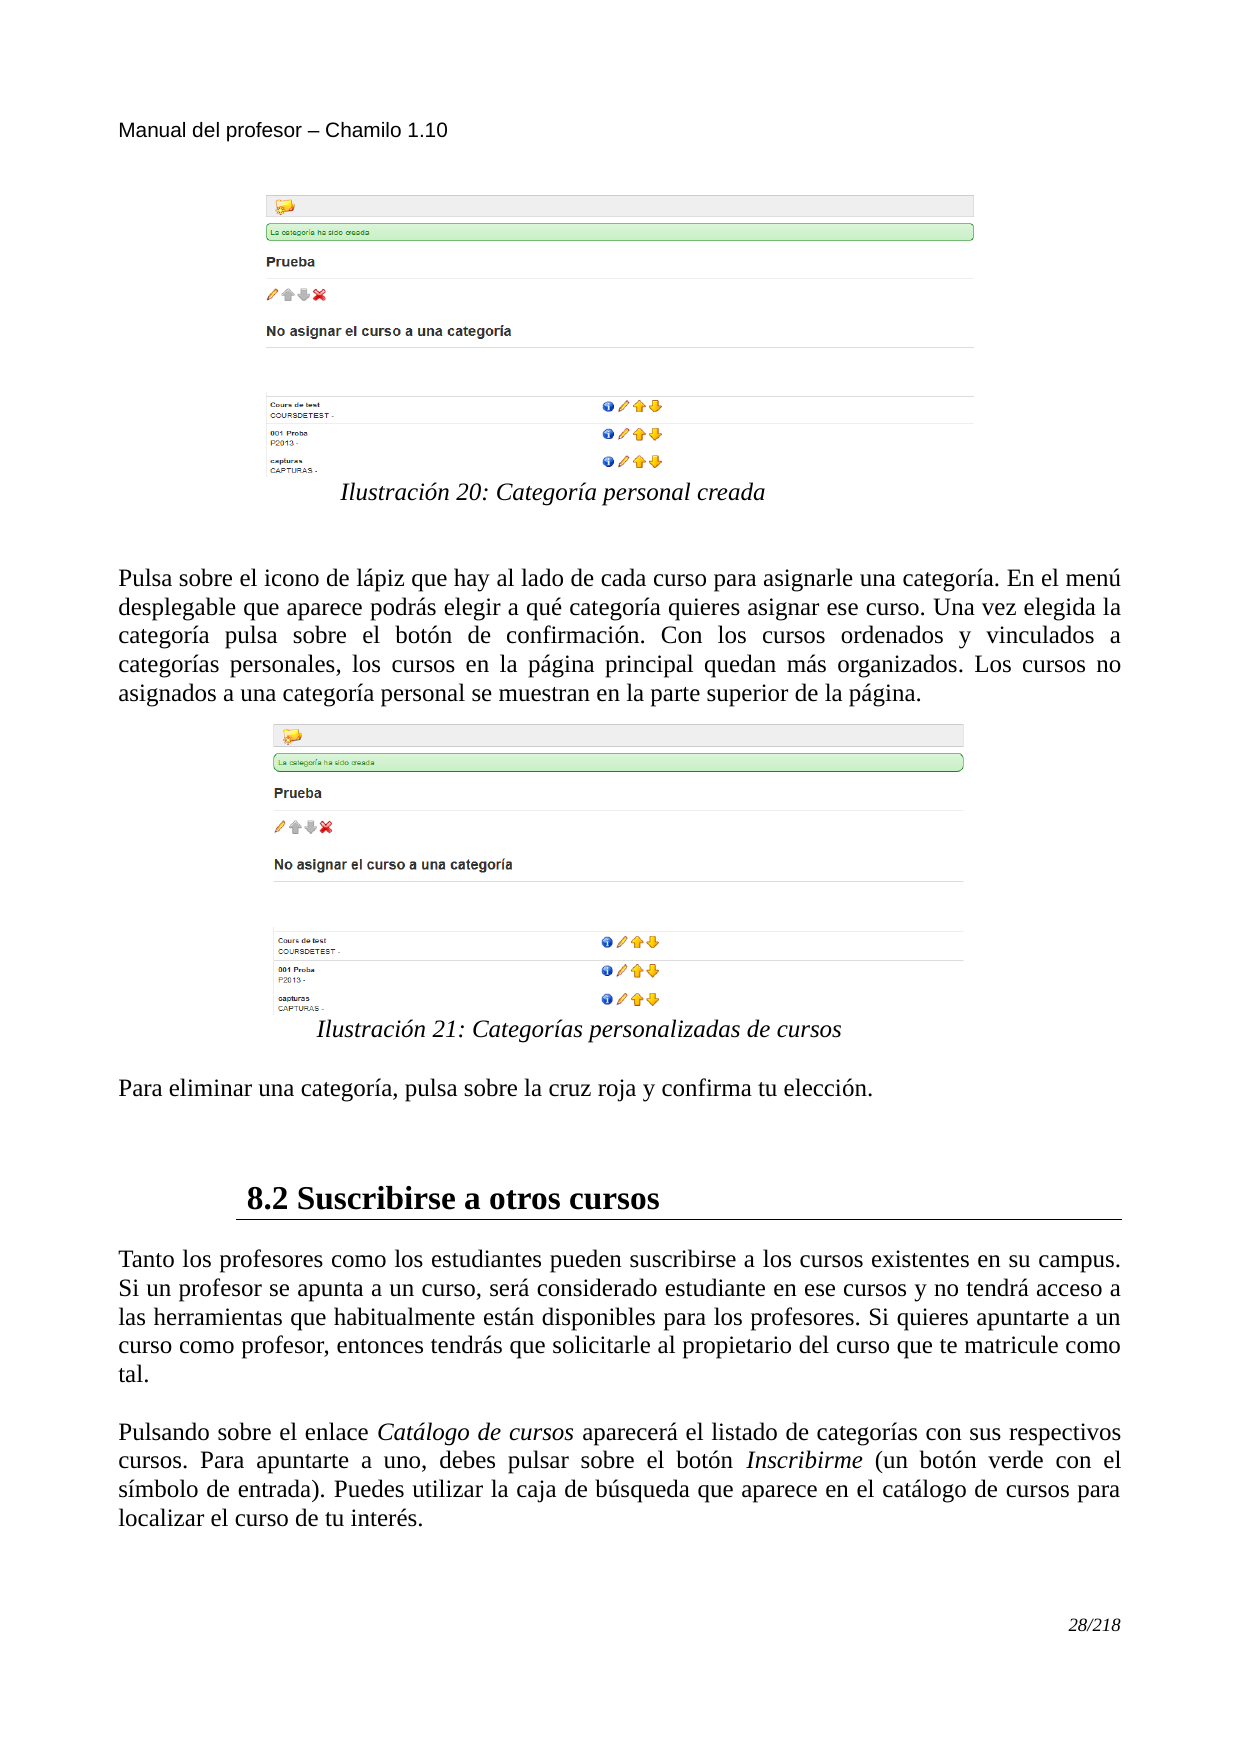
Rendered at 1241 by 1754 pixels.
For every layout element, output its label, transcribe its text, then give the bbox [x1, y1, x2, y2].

text Pulsando sobre el enlace Catálogo de cursos aparecerá el listado de categorías con sus respectivos cursos. Para apuntarte a uno, debes pulsar sobre el botón Inscribirme (un botón verde con el símbolo de entrada). Puedes utilizar la caja de búsqueda que aparece en el catálogo de cursos para localizar el curso de tu interés. [118, 1417, 1122, 1532]
text Ilustración 21: Categorías personalizadas de cursos [316, 1015, 917, 1043]
text Pulsa sobre el icono de lápiz que hay al lado de cada curso para asignarle una categoría. En el menú desplegable que aparece podrás elegir a qué categoría quieres asignar ese curso. Una vez elegida la categoría pulsa sobre el botón de confirmación. Con los cursos ordenados y vinculados a categorías personales, los cursos en la página principal quedan más organizados. Los cursos no asignados a una categoría personal se muestran en la parte superior de la página. [118, 563, 1122, 707]
text Tanto los profesores como los estudiantes pueden suscribirse a los cursos existentes en su campus. Si un profesor se apunta a un curso, será considerado estudiante en ese cursos y no tendrá acceso a las herramientas que habitualmente están disponibles para los profesores. Si quieres apuntarte a un curso como profesor, entonces tendrás que solicitarle al propietario del curso que te matricule como tal. [118, 1244, 1122, 1388]
subtitle Suscribirse a otros cursos [236, 1178, 1122, 1219]
picture [260, 192, 977, 477]
text Ilustración 20: Categoría personal creada [340, 477, 927, 505]
text Para eliminar una categoría, pulsa sobre la cruz roja y confirma tu elección. [118, 1073, 1122, 1102]
picture [268, 721, 966, 1015]
